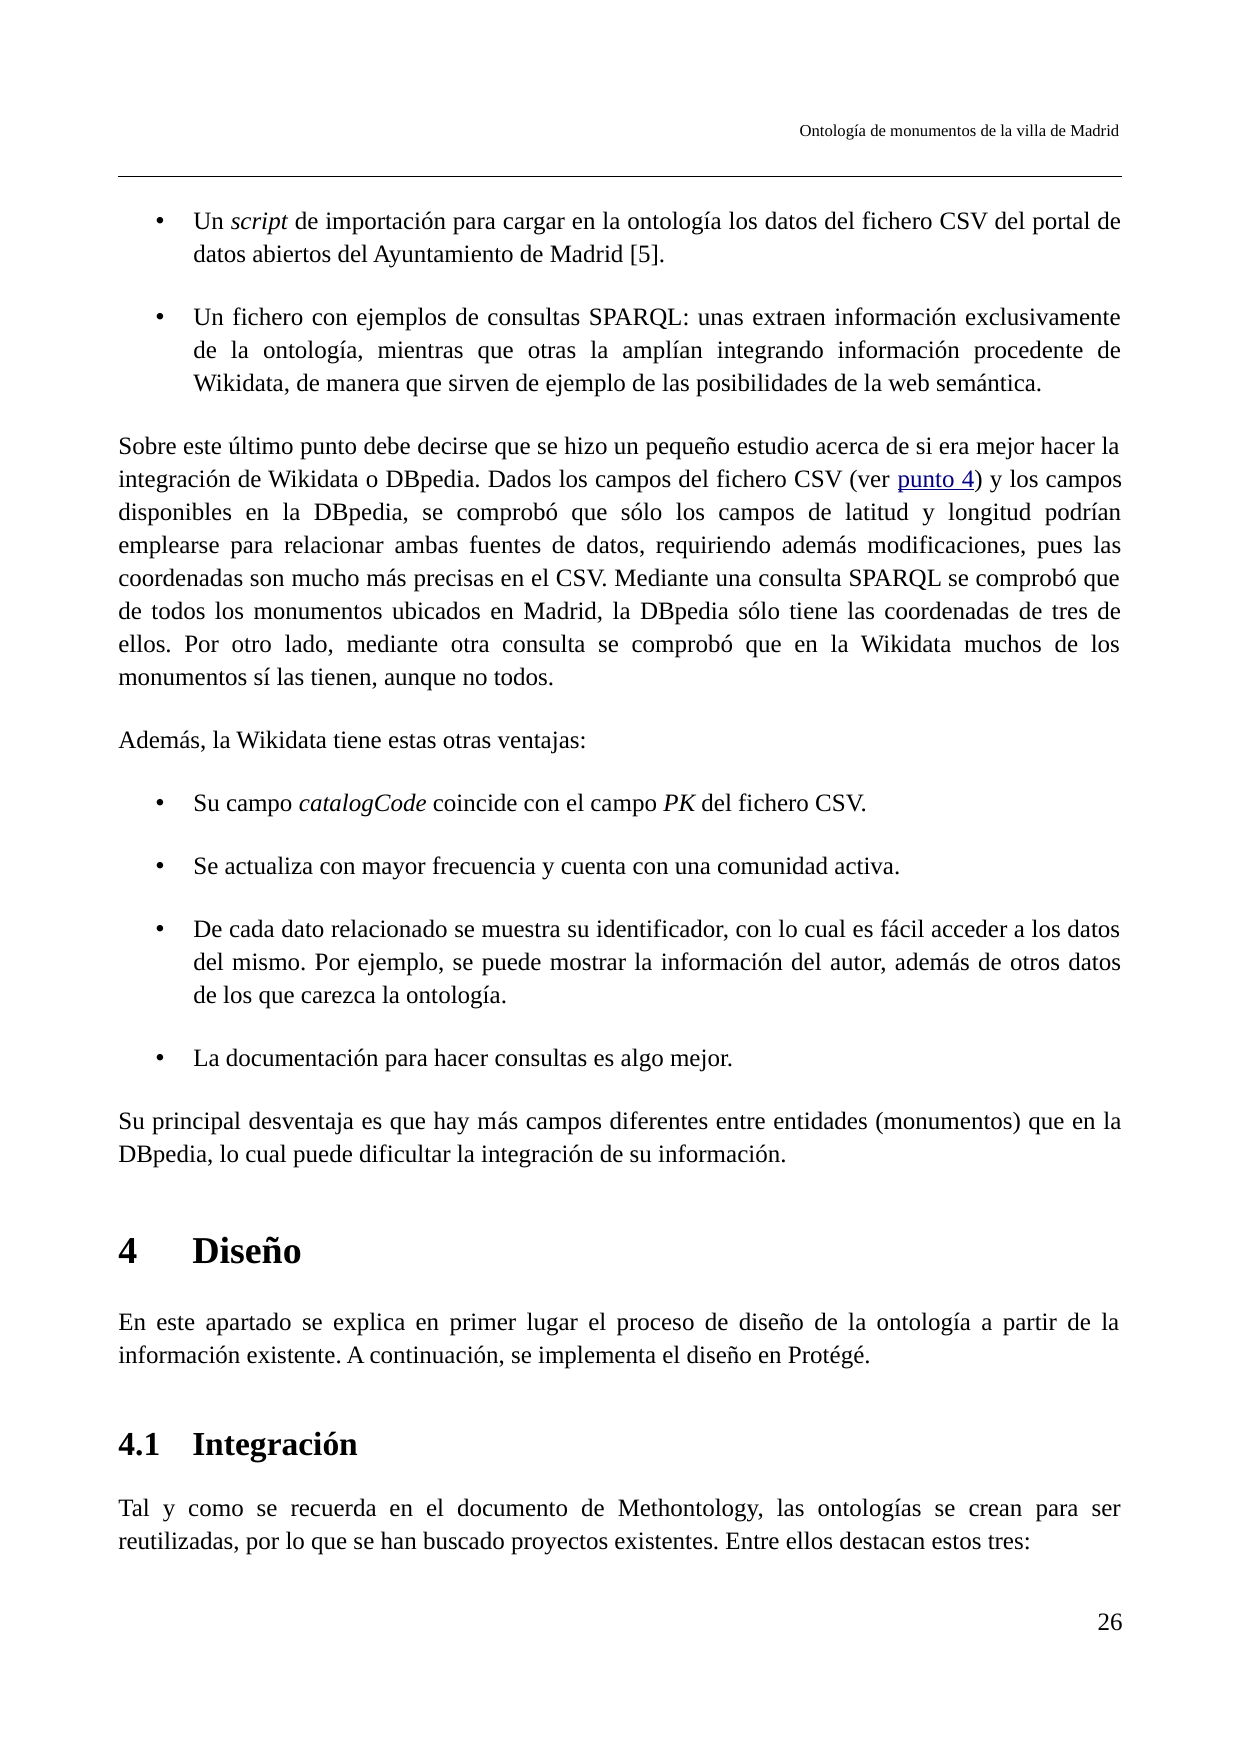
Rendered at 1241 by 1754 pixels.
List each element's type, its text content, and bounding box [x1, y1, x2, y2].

text Su principal desventaja es que hay más campos diferentes entre entidades (monumentos) que en la DBpedia, lo cual puede dificultar la integración de su información. [118, 1106, 1122, 1168]
list Se actualiza con mayor frecuencia y cuenta con una comunidad activa. [156, 851, 1122, 880]
text Tal y como se recuerda en el documento de Methontology, las ontologías se crean para ser reutilizadas, por lo que se han buscado proyectos existentes. Entre ellos destacan estos tres: [118, 1493, 1122, 1555]
text Además, la Wikidata tiene estas otras ventajas: [118, 725, 1122, 754]
text En este apartado se explica en primer lugar el proceso de diseño de la ontología a partir de la información existente. A continuación, se implementa el diseño en Protégé. [118, 1307, 1122, 1369]
subtitle Diseño [118, 1228, 1122, 1271]
subtitle Integración [118, 1424, 1122, 1463]
list De cada dato relacionado se muestra su identificador, con lo cual es fácil acceder a los datos del mismo. Por ejemplo, se puede mostrar la información del autor, además de otros datos de los que carezca la ontología. [156, 914, 1122, 1009]
text Sobre este último punto debe decirse que se hizo un pequeño estudio acerca de si era mejor hacer la integración de Wikidata o DBpedia. Dados los campos del fichero CSV (ver punto 4) y los campos disponibles en la DBpedia, se comprobó que sólo los campos de latitud y longitud podrían emplearse para relacionar ambas fuentes de datos, requiriendo además modificaciones, pues las coordenadas son mucho más precisas en el CSV. Mediante una consulta SPARQL se comprobó que de todos los monumentos ubicados en Madrid, la DBpedia sólo tiene las coordenadas de tres de ellos. Por otro lado, mediante otra consulta se comprobó que en la Wikidata muchos de los monumentos sí las tienen, aunque no todos. [118, 431, 1122, 691]
list La documentación para hacer consultas es algo mejor. [156, 1043, 1122, 1072]
list Un script de importación para cargar en la ontología los datos del fichero CSV del portal de datos abiertos del Ayuntamiento de Madrid [5]. [156, 206, 1122, 267]
list Su campo catalogCode coincide con el campo PK del fichero CSV. [156, 788, 1122, 817]
list Un fichero con ejemplos de consultas SPARQL: unas extraen información exclusivamente de la ontología, mientras que otras la amplían integrando información procedente de Wikidata, de manera que sirven de ejemplo de las posibilidades de la web semántica. [156, 302, 1122, 397]
